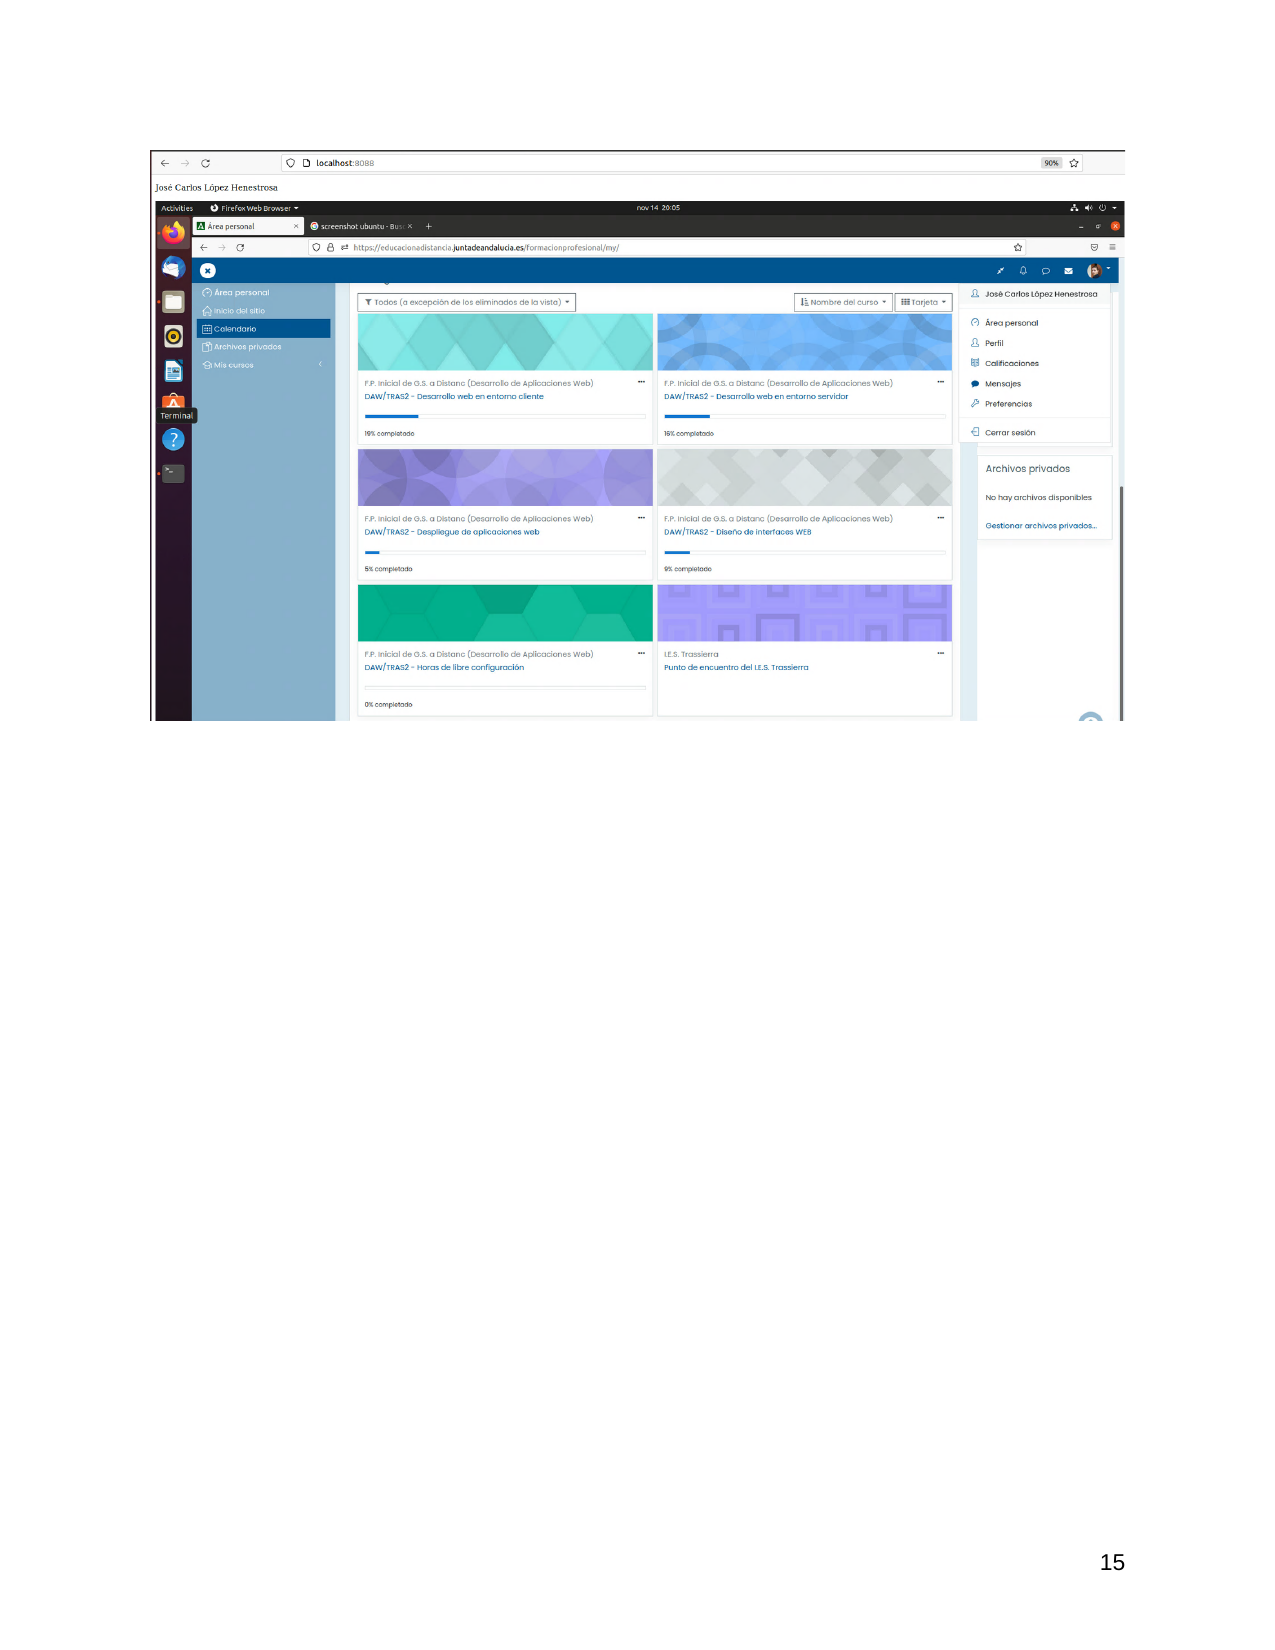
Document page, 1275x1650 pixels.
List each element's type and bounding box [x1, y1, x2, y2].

picture [150, 150, 1125, 721]
